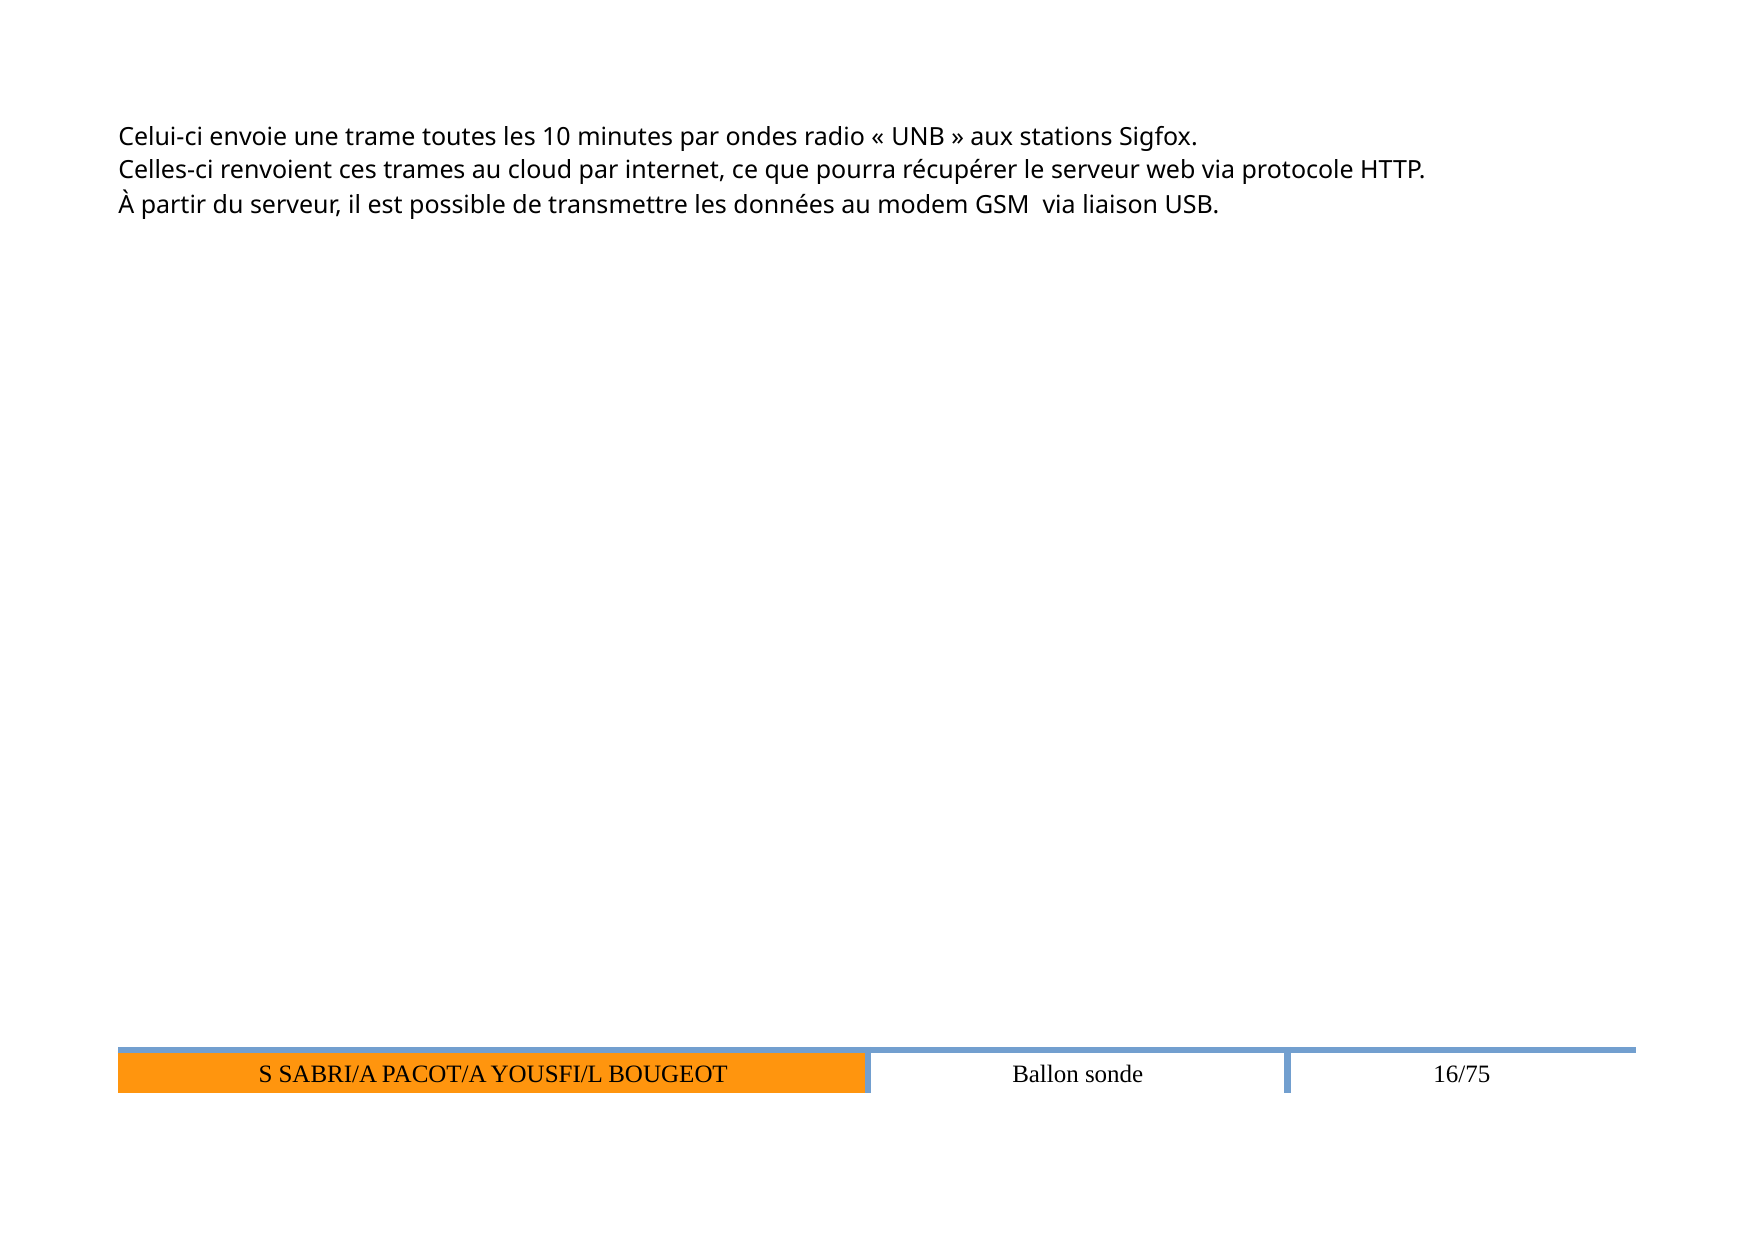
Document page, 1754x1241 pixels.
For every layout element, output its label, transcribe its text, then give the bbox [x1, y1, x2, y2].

text Celui-ci envoie une trame toutes les 10 minutes par ondes radio « UNB » aux stations Sigfox. [118, 118, 1636, 152]
text Celles-ci renvoient ces trames au cloud par internet, ce que pourra récupérer le serveur web via protocole HTTP. [118, 152, 1636, 186]
text À partir du serveur, il est possible de transmettre les données au modem GSM via liaison USB. [118, 186, 1636, 220]
